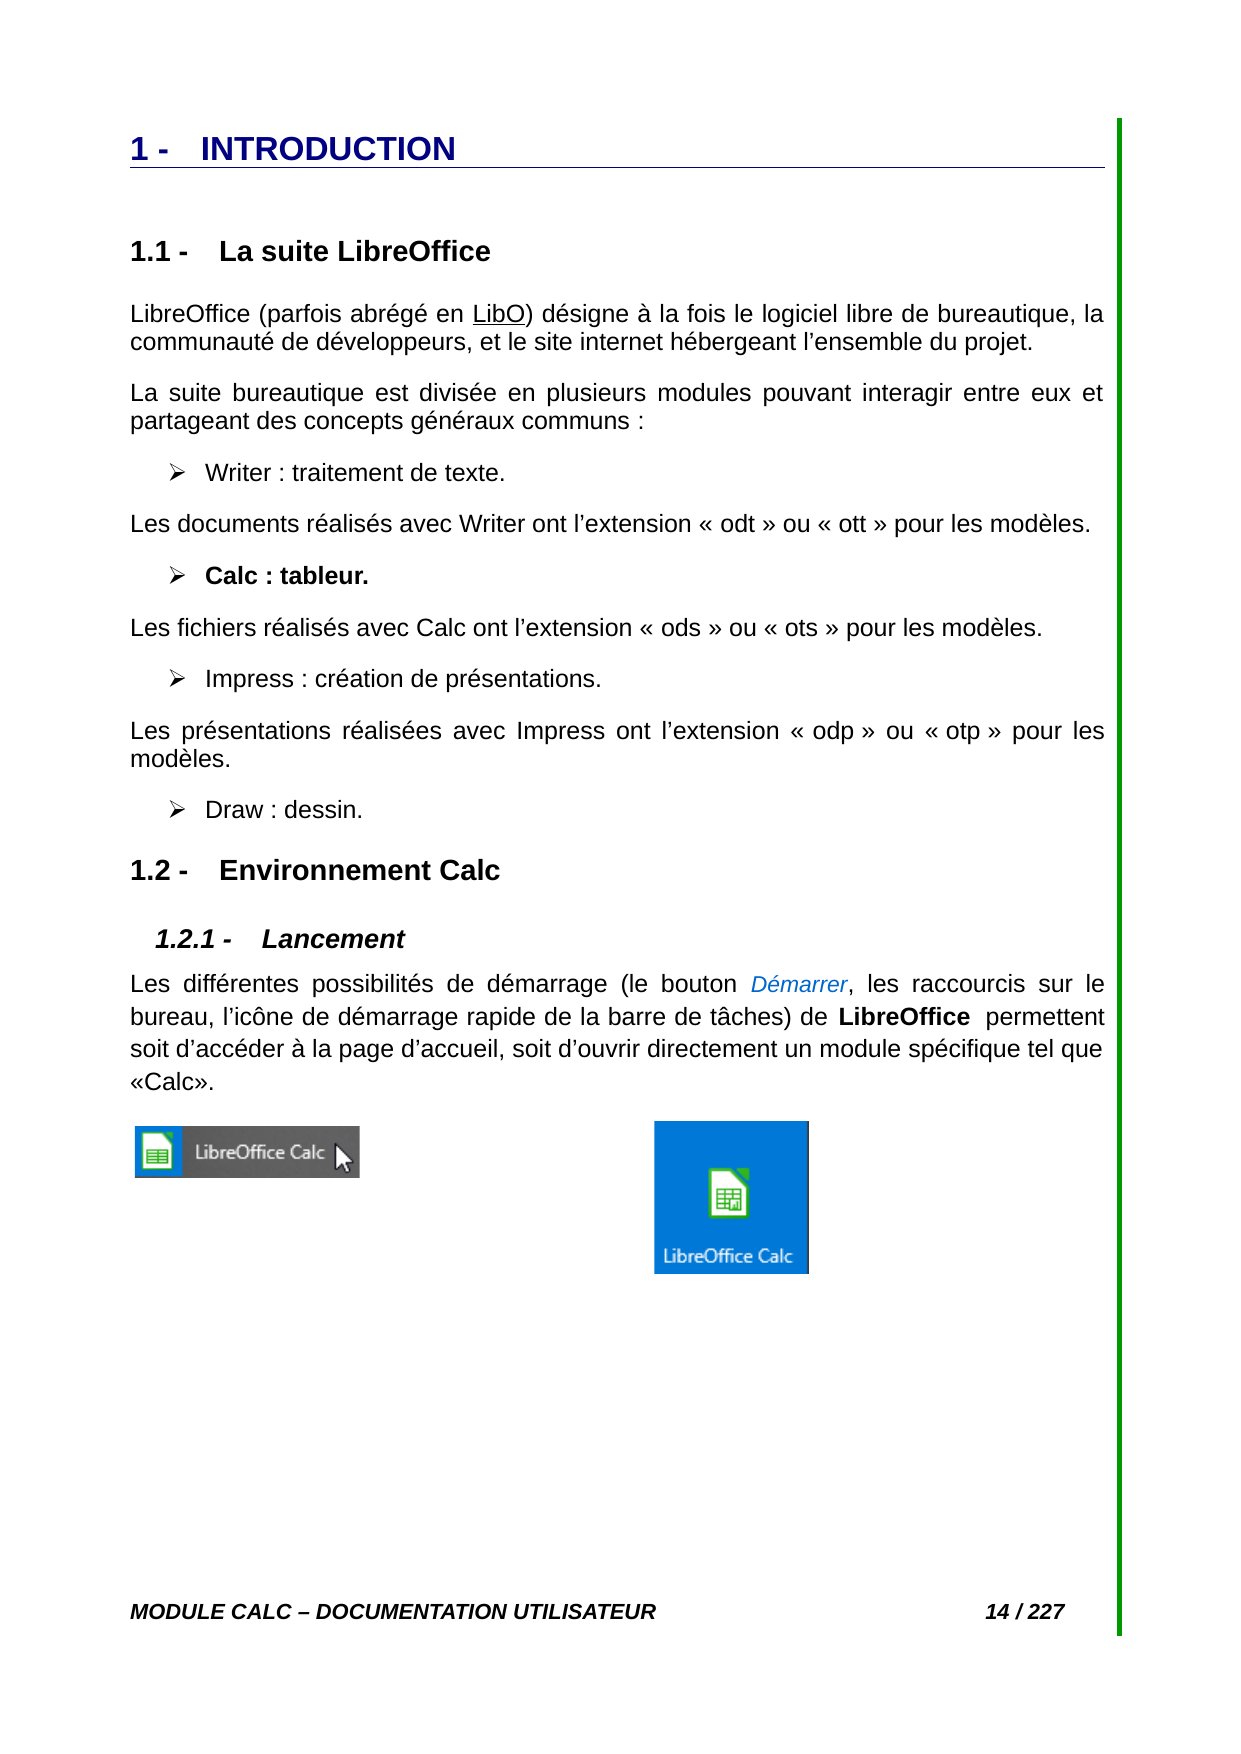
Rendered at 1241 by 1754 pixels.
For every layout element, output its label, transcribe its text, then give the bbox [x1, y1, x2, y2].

subtitle Environnement Calc [130, 854, 1105, 886]
list Draw : dessin. [167, 796, 1105, 824]
subtitle Lancement [155, 924, 1105, 954]
text Les présentations réalisées avec Impress ont l’extension « odp » ou « otp » pour les modèles. [130, 717, 1105, 773]
text La suite bureautique est divisée en plusieurs modules pouvant interagir entre eux et partageant des concepts généraux communs : [130, 379, 1105, 435]
text Les fichiers réalisés avec Calc ont l’extension « ods » ou « ots » pour les modèles. [130, 613, 1105, 641]
subtitle Introduction [130, 130, 1105, 167]
list Calc : tableur. [167, 562, 1105, 590]
list Impress : création de présentations. [167, 665, 1105, 693]
text LibreOffice (parfois abrégé en LibO) désigne à la fois le logiciel libre de bureautique, la communauté de développeurs, et le site internet hébergeant l’ensemble du projet. [130, 300, 1105, 356]
list Writer : traitement de texte. [167, 459, 1105, 487]
picture [134, 1126, 360, 1178]
text Les documents réalisés avec Writer ont l’extension « odt » ou « ott » pour les modèles. [130, 510, 1105, 538]
subtitle La suite LibreOffice [130, 235, 1105, 268]
text Les différentes possibilités de démarrage (le bouton Démarrer, les raccourcis sur le bureau, l’icône de démarrage rapide de la barre de tâches) de LibreOffice permettent soit d’accéder à la page d’accueil, soit d’ouvrir directement un module spécifique tel que «Calc». [130, 967, 1105, 1097]
picture [654, 1121, 809, 1274]
